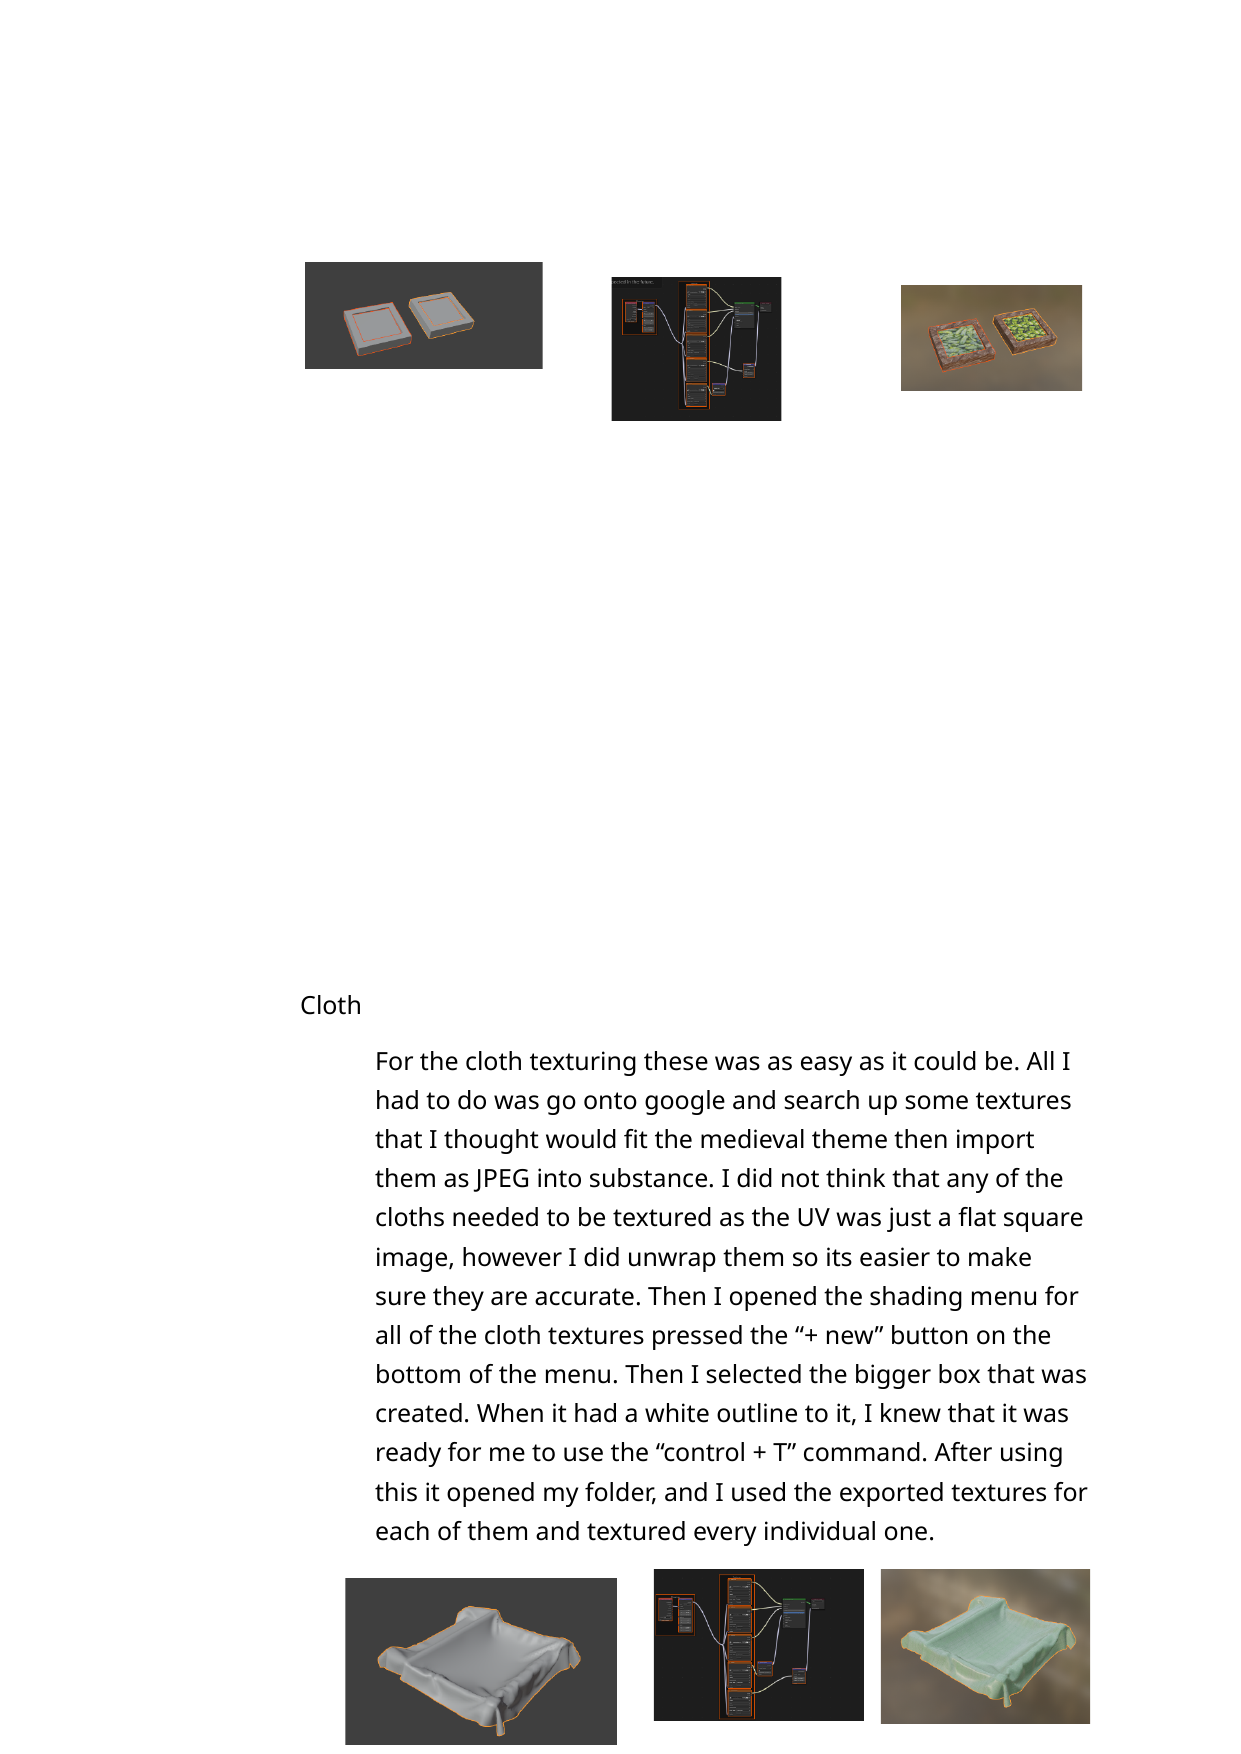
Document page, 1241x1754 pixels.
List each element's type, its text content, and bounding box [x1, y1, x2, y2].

text Cloth [225, 987, 1090, 1022]
text For the cloth texturing these was as easy as it could be. All I had to do was go onto google and search up some textures that I thought would fit the medieval theme then import them as JPEG into substance. I did not think that any of the cloths needed to be textured as the UV was just a flat square image, however I did unwrap them so its easier to make sure they are accurate. Then I opened the shading menu for all of the cloth textures pressed the “+ new” button on the bottom of the menu. Then I selected the bigger box that was created. When it had a white outline to it, I knew that it was ready for me to use the “control + T” command. After using this it opened my folder, and I used the exported textures for each of them and textured every individual one. [300, 1043, 1090, 1547]
